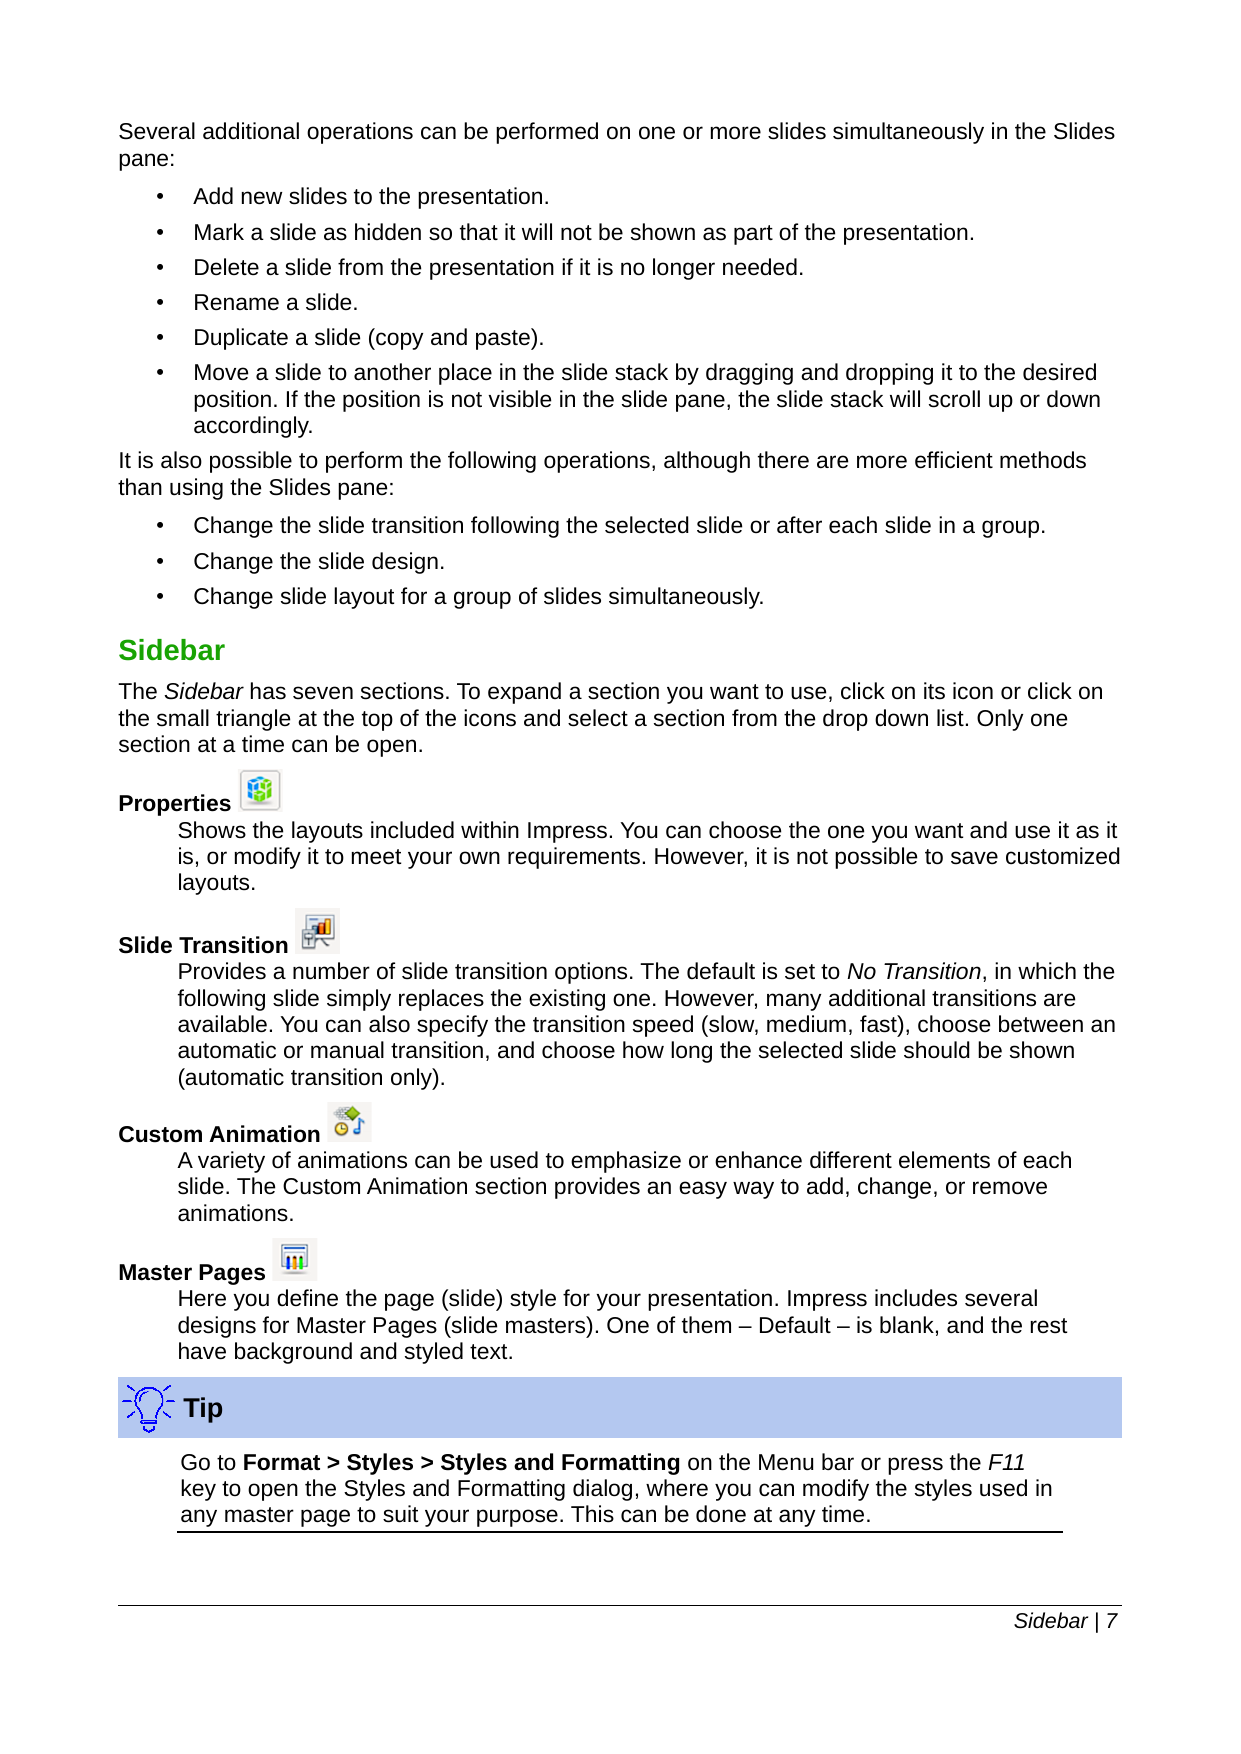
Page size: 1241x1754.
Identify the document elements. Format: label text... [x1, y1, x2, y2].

text A variety of animations can be used to emphasize or enhance different elements of each slide. The Custom Animation section provides an easy way to add, change, or remove animations. [177, 1147, 1122, 1226]
list Rename a slide. [156, 289, 1122, 315]
picture [295, 908, 340, 954]
list Change the slide design. [156, 548, 1122, 574]
text Shows the layouts included within Impress. You can choose the one you want and use it as it is, or modify it to meet your own requirements. However, it is not possible to save customized layouts. [177, 817, 1122, 896]
subtitle Tip [118, 1377, 1122, 1438]
picture [327, 1102, 372, 1142]
list Move a slide to another place in the slide stack by dragging and dropping it to the desired position. If the position is not visible in the slide pane, the slide stack will scroll up or down accordingly. [156, 359, 1122, 438]
text Provides a number of slide transition options. The default is set to No Transition, in which the following slide simply replaces the existing one. However, many additional transitions are available. You can also specify the transition speed (slow, medium, fast), choose between an automatic or manual transition, and choose how long the selected slide should be shown (automatic transition only). [177, 958, 1122, 1090]
list Add new slides to the presentation. [156, 183, 1122, 210]
picture [237, 769, 283, 812]
text Custom Animation [118, 1102, 1122, 1147]
text Master Pages [118, 1238, 1122, 1285]
list It is also possible to perform the following operations, although there are more efficient methods than using the Slides pane: [118, 447, 1122, 500]
list Several additional operations can be performed on one or more slides simultaneously in the Slides pane: [118, 118, 1122, 171]
text Go to Format > Styles > Styles and Formatting on the Menu bar or press the F11 key to open the Styles and Formatting dialog, where you can modify the styles used in any master page to suit your purpose. This can be done at any time. [177, 1446, 1063, 1531]
text Here you define the page (slide) style for your presentation. Impress includes several designs for Master Pages (slide masters). One of them – Default – is blank, and the rest have background and styled text. [177, 1285, 1122, 1364]
text Properties [118, 770, 1122, 817]
list Delete a slide from the presentation if it is no longer needed. [156, 254, 1122, 280]
text Slide Transition [118, 908, 1122, 958]
list Change slide layout for a group of slides simultaneously. [156, 583, 1122, 609]
picture [119, 1377, 179, 1437]
subtitle Sidebar [118, 633, 1122, 666]
picture [272, 1238, 318, 1281]
list Duplicate a slide (copy and paste). [156, 324, 1122, 351]
list Change the slide transition following the selected slide or after each slide in a group. [156, 512, 1122, 539]
list Mark a slide as hidden so that it will not be shown as part of the presentation. [156, 218, 1122, 245]
text The Sidebar has seven sections. To expand a section you want to use, click on its icon or click on the small triangle at the top of the icons and select a section from the drop down list. Only one section at a time can be open. [118, 678, 1122, 757]
